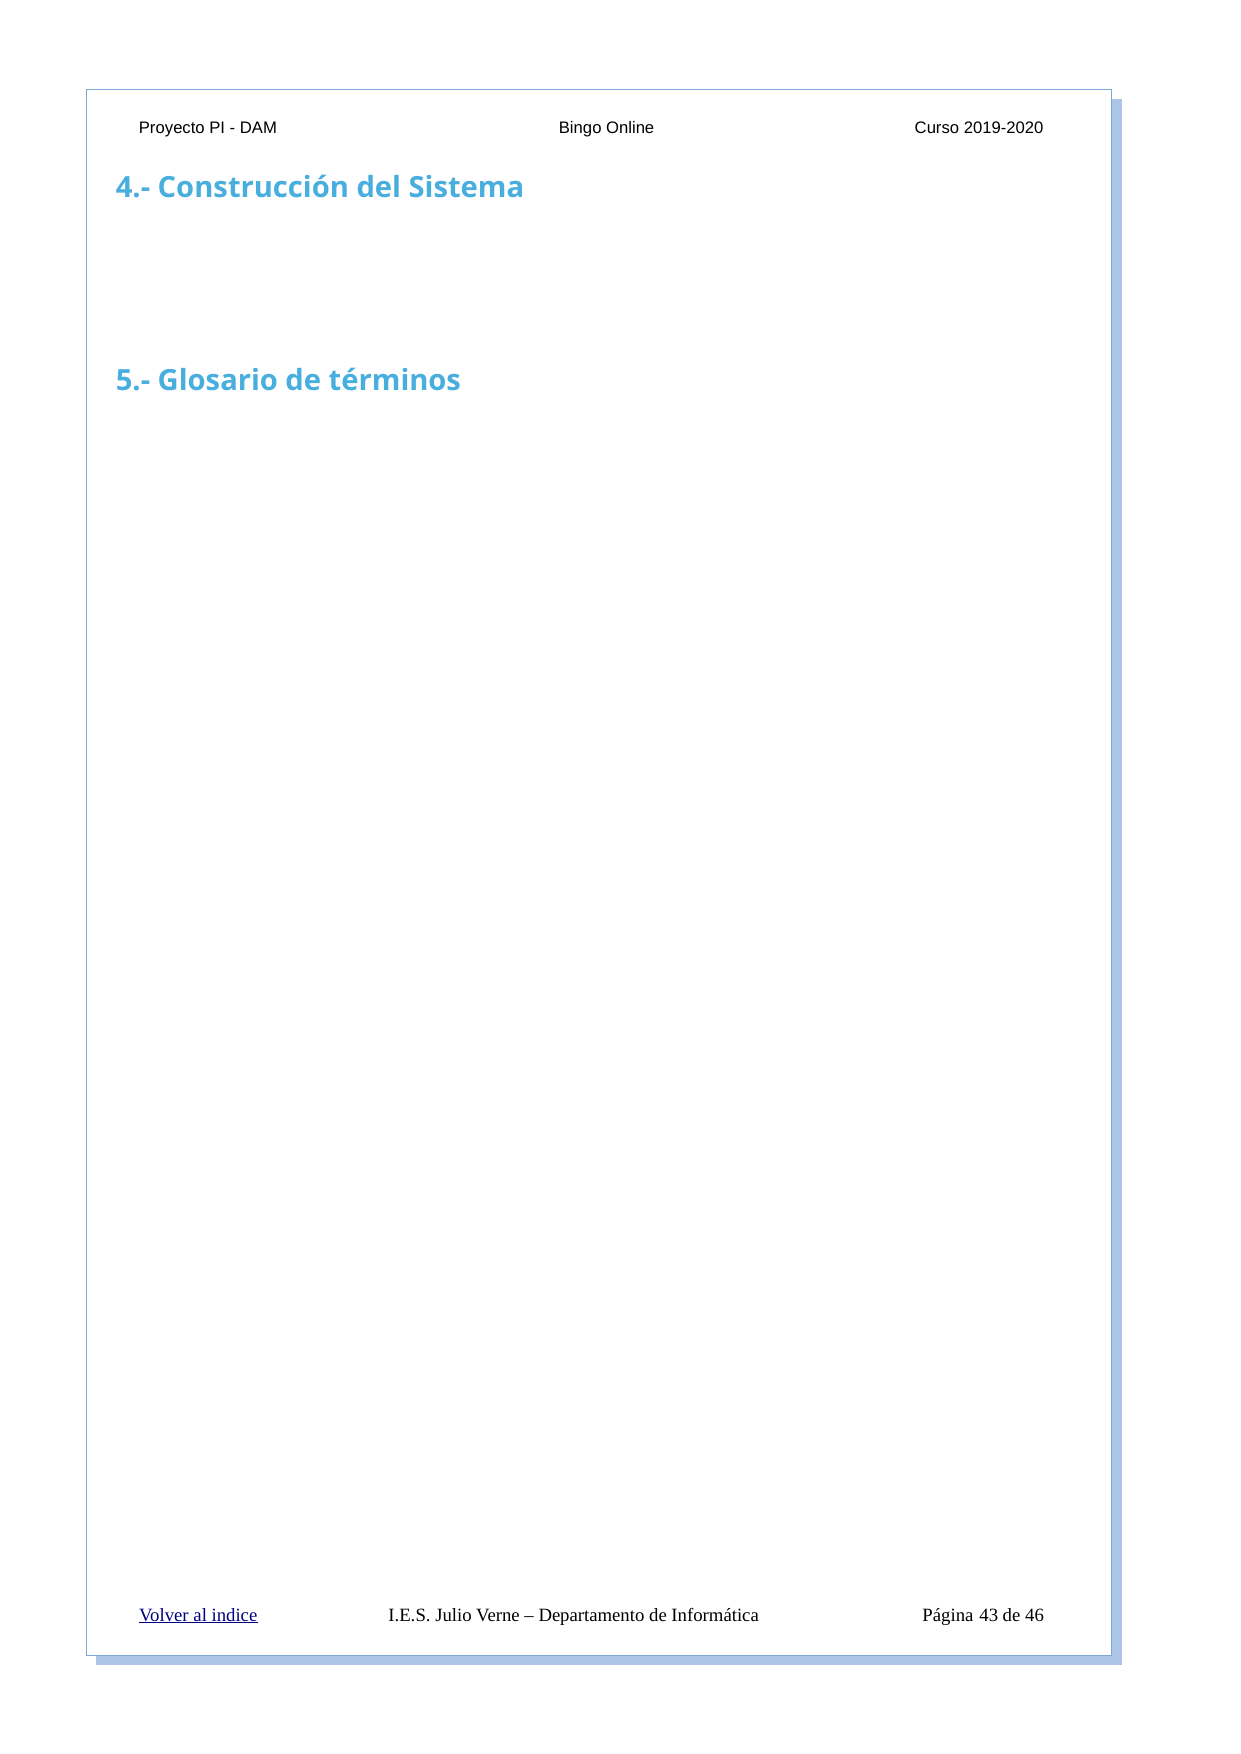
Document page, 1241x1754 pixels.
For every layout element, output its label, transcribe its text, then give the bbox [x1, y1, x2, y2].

subtitle 5.- Glosario de términos [116, 359, 1082, 399]
subtitle 4.- Construcción del Sistema [116, 167, 1082, 206]
